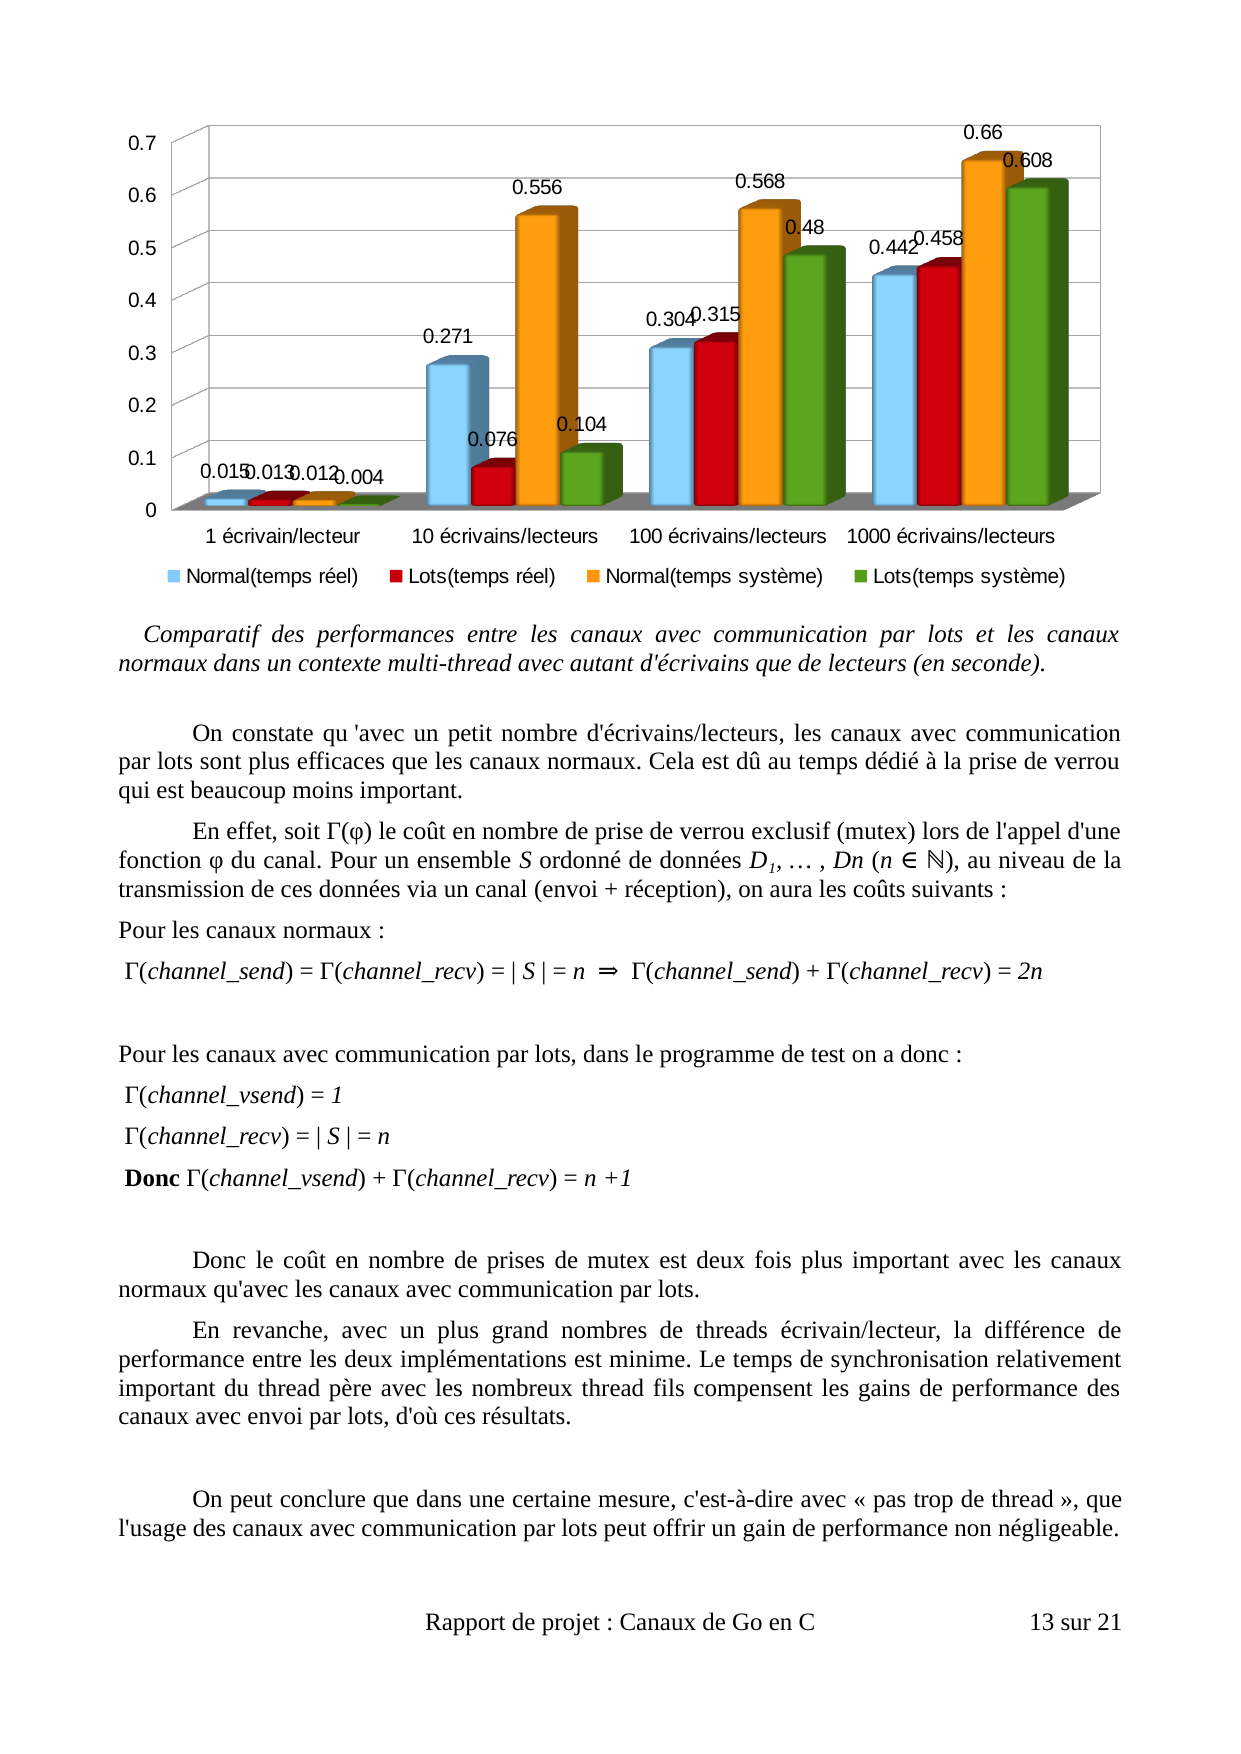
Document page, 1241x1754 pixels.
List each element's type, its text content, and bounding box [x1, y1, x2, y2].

text Donc Γ(channel_vsend) + Γ(channel_recv) = n +1 [118, 1163, 1122, 1191]
text Γ(channel_recv) = | S | = n [118, 1121, 1122, 1150]
text Comparatif des performances entre les canaux avec communication par lots et les canaux normaux dans un contexte multi-thread avec autant d'écrivains que de lecteurs (en seconde). [118, 118, 1122, 676]
text Pour les canaux normaux : [118, 915, 1122, 944]
text En effet, soit Γ(φ) le coût en nombre de prise de verrou exclusif (mutex) lors de l'appel d'une fonction φ du canal. Pour un ensemble S ordonné de données D₁, … , Dn (n ∈ ℕ), au niveau de la transmission de ces données via un canal (envoi + réception), on aura les coûts suivants : [118, 816, 1122, 903]
text Donc le coût en nombre de prises de mutex est deux fois plus important avec les canaux normaux qu'avec les canaux avec communication par lots. [118, 1245, 1122, 1303]
text On peut conclure que dans une certaine mesure, c'est-à-dire avec « pas trop de thread », que l'usage des canaux avec communication par lots peut offrir un gain de performance non négligeable. [118, 1484, 1122, 1541]
text Γ(channel_send) = Γ(channel_recv) = | S | = n ⇒ Γ(channel_send) + Γ(channel_recv) = 2n [118, 956, 1122, 985]
text Γ(channel_vsend) = 1 [118, 1080, 1122, 1109]
text On constate qu 'avec un petit nombre d'écrivains/lecteurs, les canaux avec communication par lots sont plus efficaces que les canaux normaux. Cela est dû au temps dédié à la prise de verrou qui est beaucoup moins important. [118, 718, 1122, 804]
text Pour les canaux avec communication par lots, dans le programme de test on a donc : [118, 1039, 1122, 1068]
text En revanche, avec un plus grand nombres de threads écrivain/lecteur, la différence de performance entre les deux implémentations est minime. Le temps de synchronisation relativement important du thread père avec les nombreux thread fils compensent les gains de performance des canaux avec envoi par lots, d'où ces résultats. [118, 1315, 1122, 1430]
